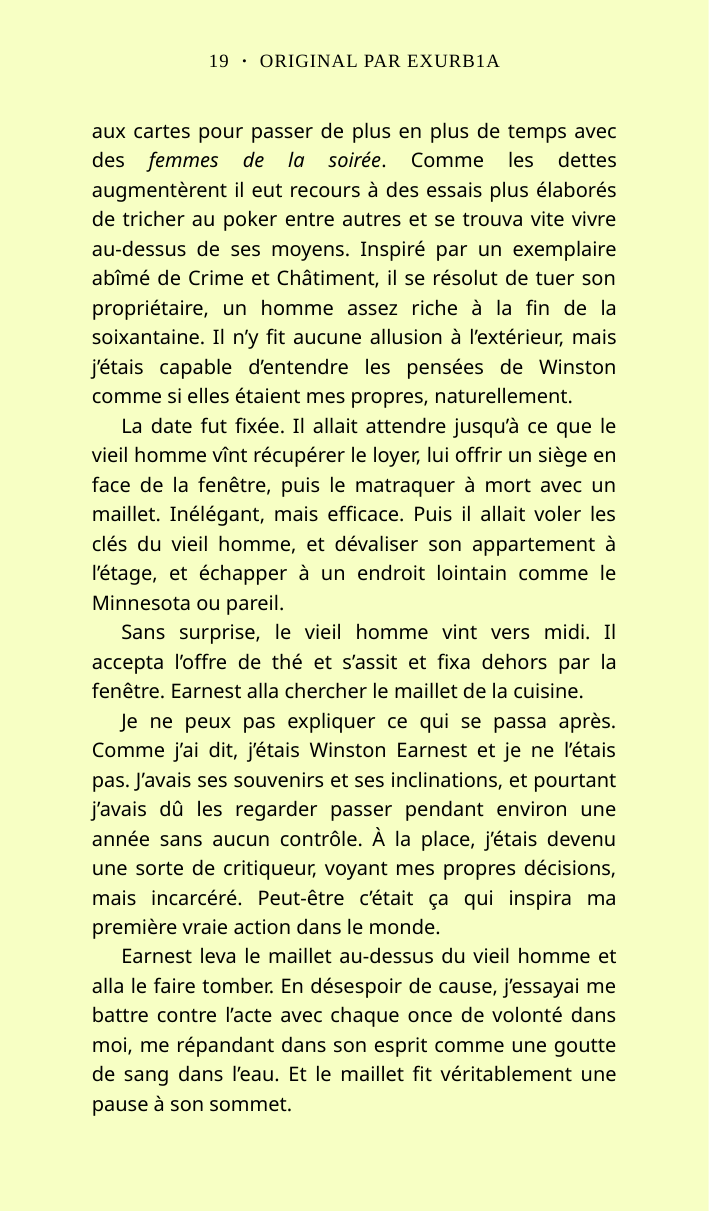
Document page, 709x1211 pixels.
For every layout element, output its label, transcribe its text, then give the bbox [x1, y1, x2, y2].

text Earnest leva le maillet au-dessus du vieil homme et alla le faire tomber. En désespoir de cause, j’essayai me battre contre l’acte avec chaque once de volonté dans moi, me répandant dans son esprit comme une goutte de sang dans l’eau. Et le maillet fit véritablement une pause à son sommet. [92, 940, 617, 1117]
text La date fut fixée. Il allait attendre jusqu’à ce que le vieil homme vînt récupérer le loyer, lui offrir un siège en face de la fenêtre, puis le matraquer à mort avec un maillet. Inélégant, mais efficace. Puis il allait voler les clés du vieil homme, et dévaliser son appartement à l’étage, et échapper à un endroit lointain comme le Minnesota ou pareil. [92, 410, 617, 616]
text Sans surprise, le vieil homme vint vers midi. Il accepta l’offre de thé et s’assit et fixa dehors par la fenêtre. Earnest alla chercher le maillet de la cuisine. [92, 616, 617, 704]
text aux cartes pour passer de plus en plus de temps avec des femmes de la soirée. Comme les dettes augmentèrent il eut recours à des essais plus élaborés de tricher au poker entre autres et se trouva vite vivre au-dessus de ses moyens. Inspiré par un exemplaire abîmé de Crime et Châtiment, il se résolut de tuer son propriétaire, un homme assez riche à la fin de la soixantaine. Il n’y fit aucune allusion à l’extérieur, mais j’étais capable d’entendre les pensées de Winston comme si elles étaient mes propres, naturellement. [92, 115, 617, 410]
text Je ne peux pas expliquer ce qui se passa après. Comme j’ai dit, j’étais Winston Earnest et je ne l’étais pas. J’avais ses souvenirs et ses inclinations, et pourtant j’avais dû les regarder passer pendant environ une année sans aucun contrôle. À la place, j’étais devenu une sorte de critiqueur, voyant mes propres décisions, mais incarcéré. Peut-être c’était ça qui inspira ma première vraie action dans le monde. [92, 704, 617, 940]
